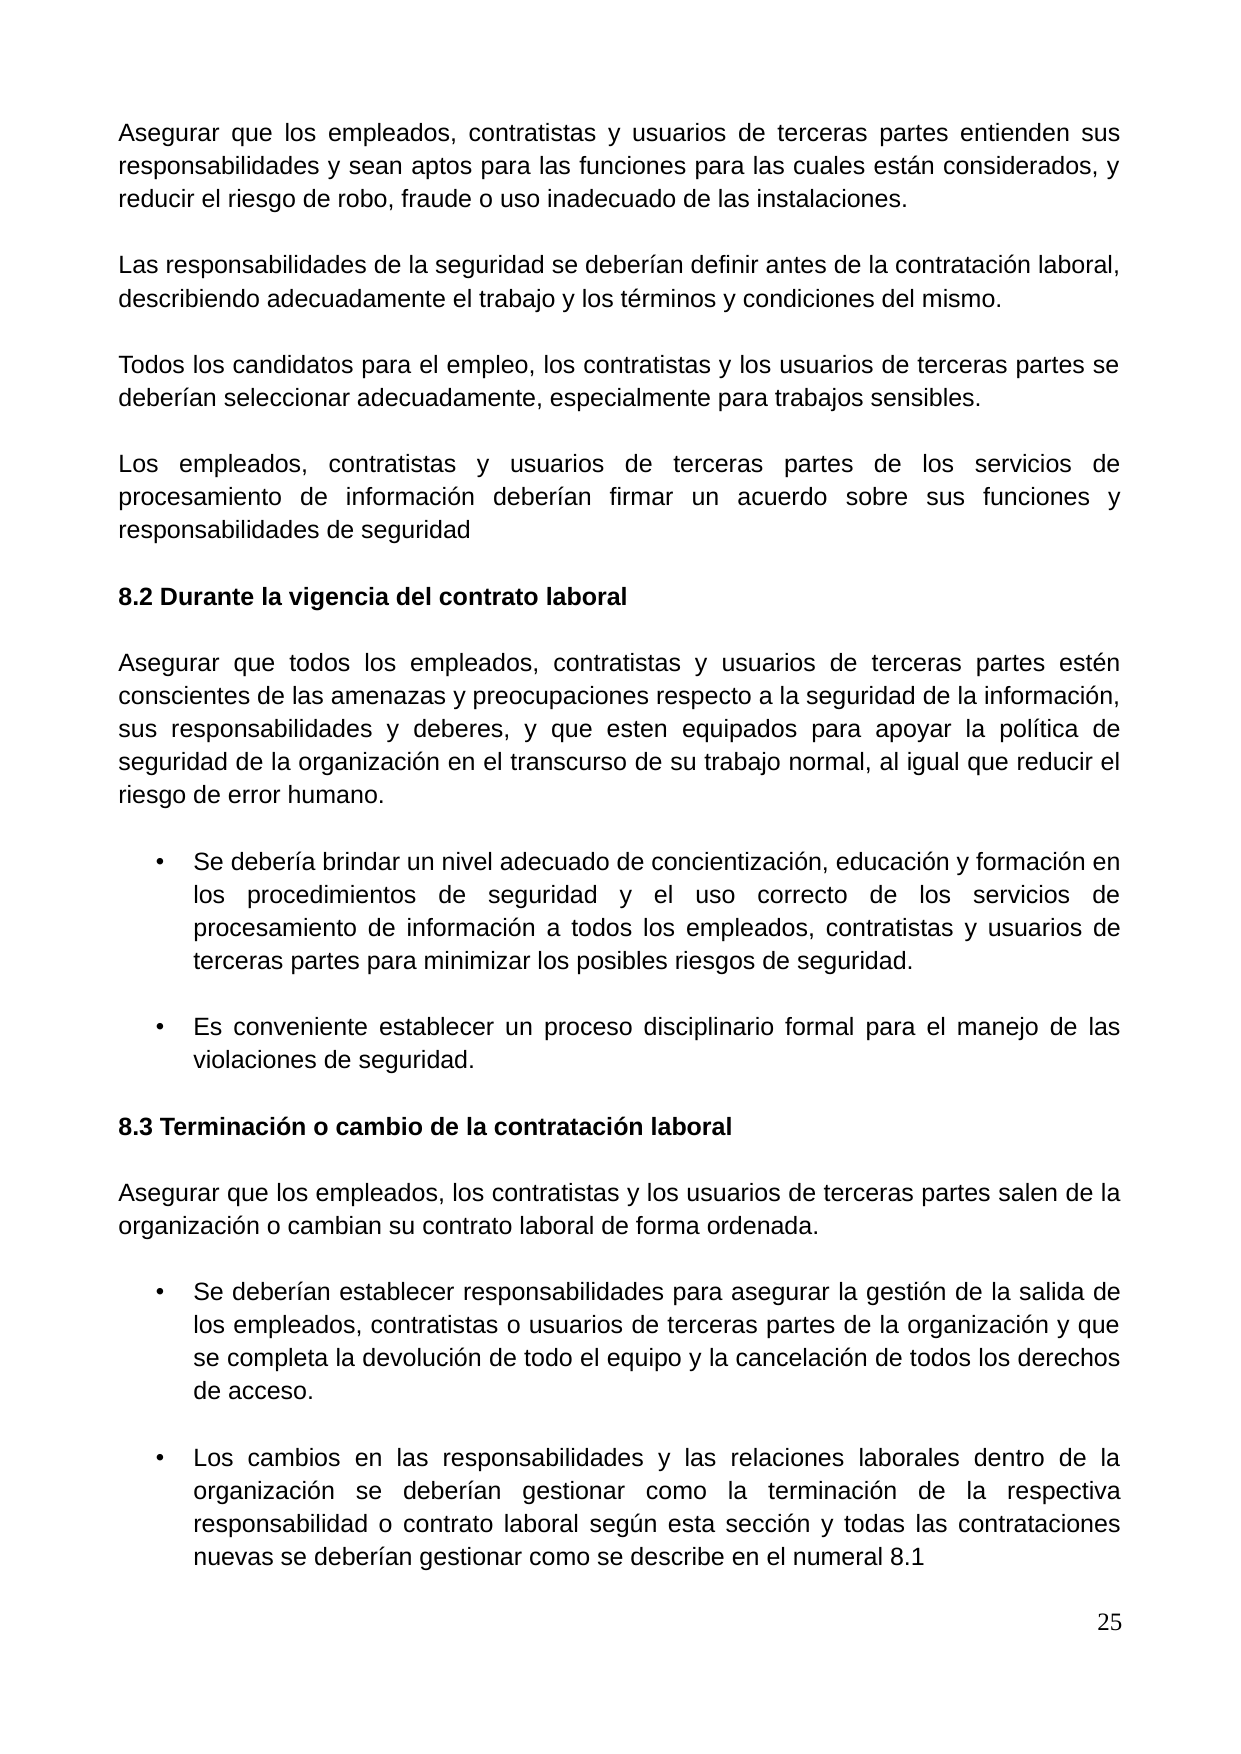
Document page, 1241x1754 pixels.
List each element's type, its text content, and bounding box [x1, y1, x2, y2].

list Se deberían establecer responsabilidades para asegurar la gestión de la salida de los empleados, contratistas o usuarios de terceras partes de la organización y que se completa la devolución de todo el equipo y la cancelación de todos los derechos de acceso. [156, 1277, 1122, 1405]
text Las responsabilidades de la seguridad se deberían definir antes de la contratación laboral, describiendo adecuadamente el trabajo y los términos y condiciones del mismo. [118, 251, 1122, 312]
text Asegurar que los empleados, contratistas y usuarios de terceras partes entienden sus responsabilidades y sean aptos para las funciones para las cuales están considerados, y reducir el riesgo de robo, fraude o uso inadecuado de las instalaciones. [118, 118, 1122, 213]
list Se debería brindar un nivel adecuado de concientización, educación y formación en los procedimientos de seguridad y el uso correcto de los servicios de procesamiento de información a todos los empleados, contratistas y usuarios de terceras partes para minimizar los posibles riesgos de seguridad. [156, 846, 1122, 974]
text Los empleados, contratistas y usuarios de terceras partes de los servicios de procesamiento de información deberían firmar un acuerdo sobre sus funciones y responsabilidades de seguridad [118, 449, 1122, 544]
text 8.3 Terminación o cambio de la contratación laboral [118, 1111, 1122, 1140]
list Es conveniente establecer un proceso disciplinario formal para el manejo de las violaciones de seguridad. [156, 1012, 1122, 1074]
text Asegurar que los empleados, los contratistas y los usuarios de terceras partes salen de la organización o cambian su contrato laboral de forma ordenada. [118, 1178, 1122, 1239]
list Los cambios en las responsabilidades y las relaciones laborales dentro de la organización se deberían gestionar como la terminación de la respectiva responsabilidad o contrato laboral según esta sección y todas las contrataciones nuevas se deberían gestionar como se describe en el numeral 8.1 [156, 1443, 1122, 1571]
text Todos los candidatos para el empleo, los contratistas y los usuarios de terceras partes se deberían seleccionar adecuadamente, especialmente para trabajos sensibles. [118, 350, 1122, 412]
text 8.2 Durante la vigencia del contrato laboral [118, 582, 1122, 610]
text Asegurar que todos los empleados, contratistas y usuarios de terceras partes estén conscientes de las amenazas y preocupaciones respecto a la seguridad de la información, sus responsabilidades y deberes, y que esten equipados para apoyar la política de seguridad de la organización en el transcurso de su trabajo normal, al igual que reducir el riesgo de error humano. [118, 648, 1122, 809]
